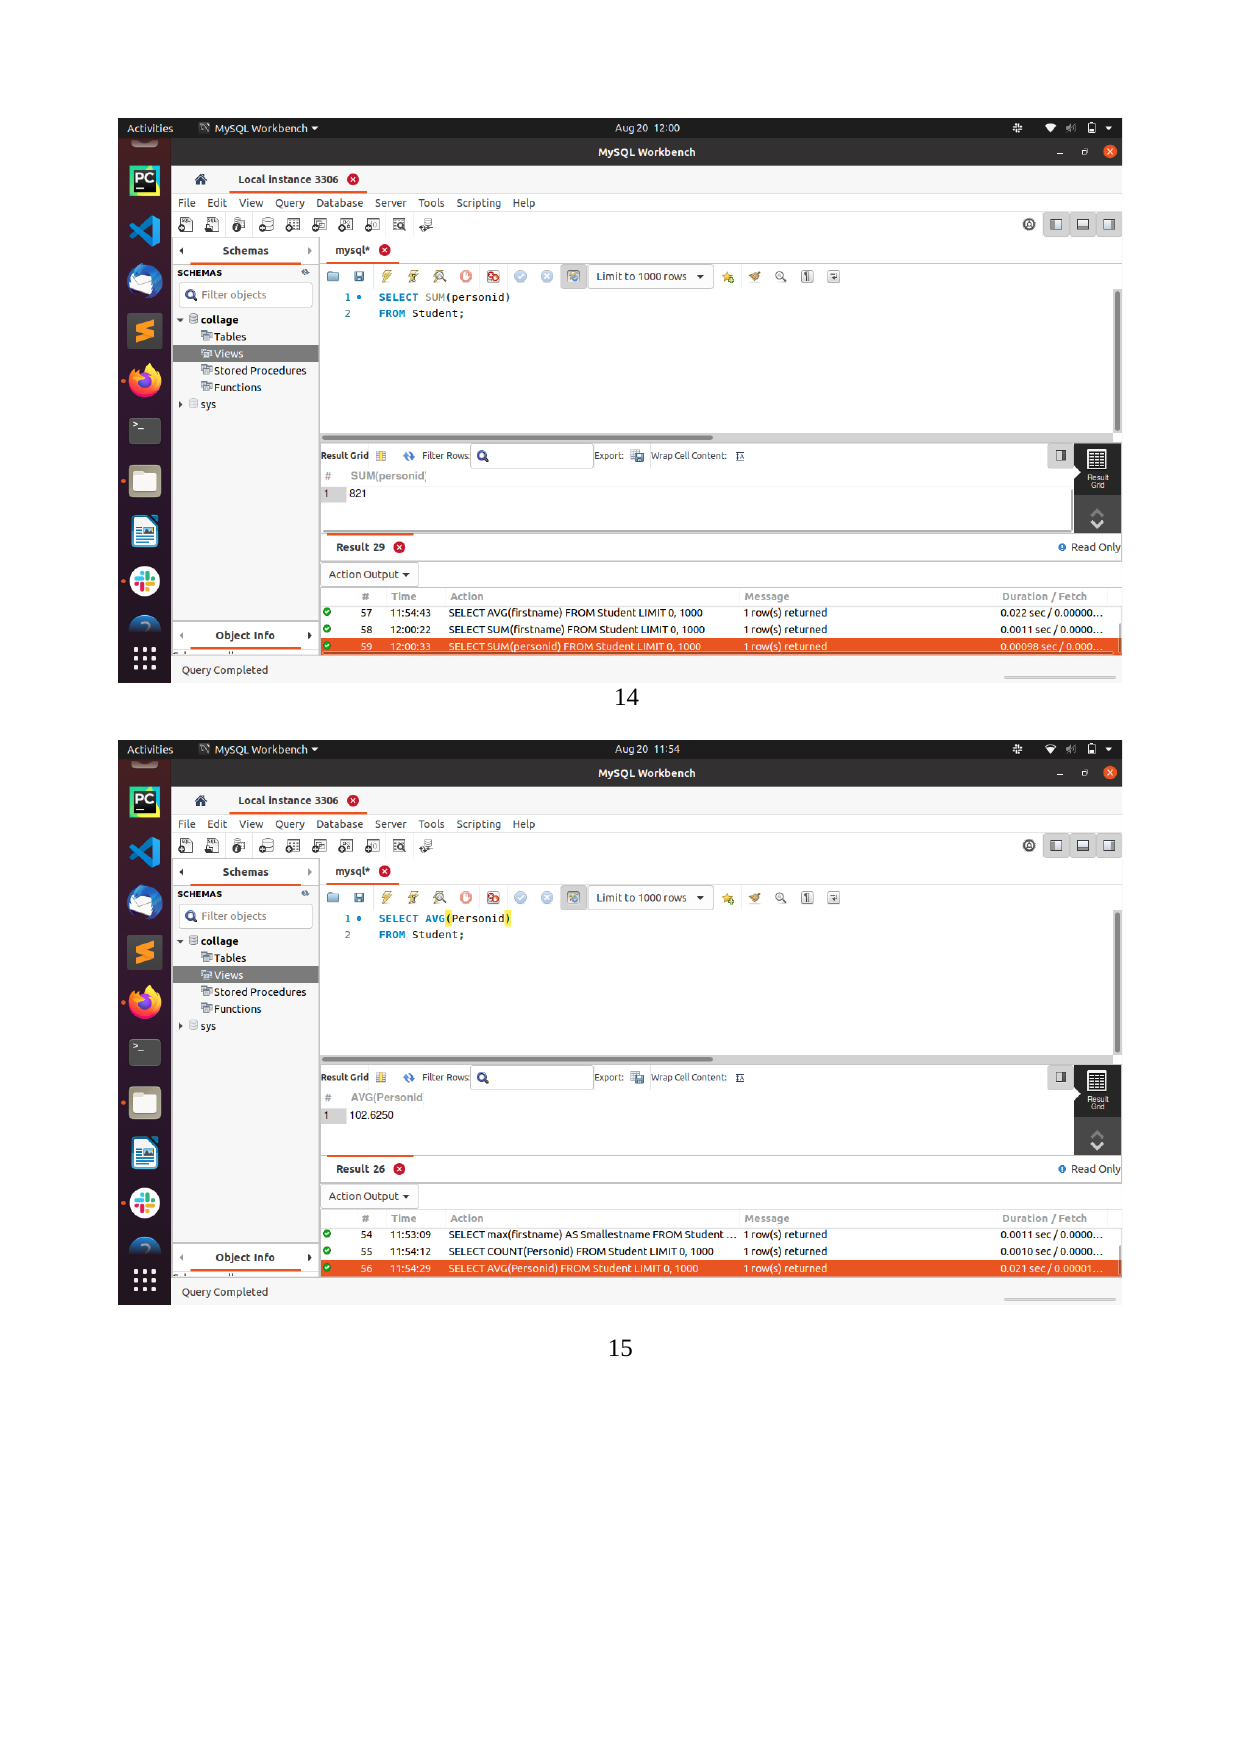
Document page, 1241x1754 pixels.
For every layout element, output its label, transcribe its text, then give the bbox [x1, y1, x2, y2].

picture [118, 118, 1123, 683]
text 15 [118, 1333, 1122, 1362]
picture [118, 740, 1123, 1305]
text 14 [118, 683, 1122, 711]
